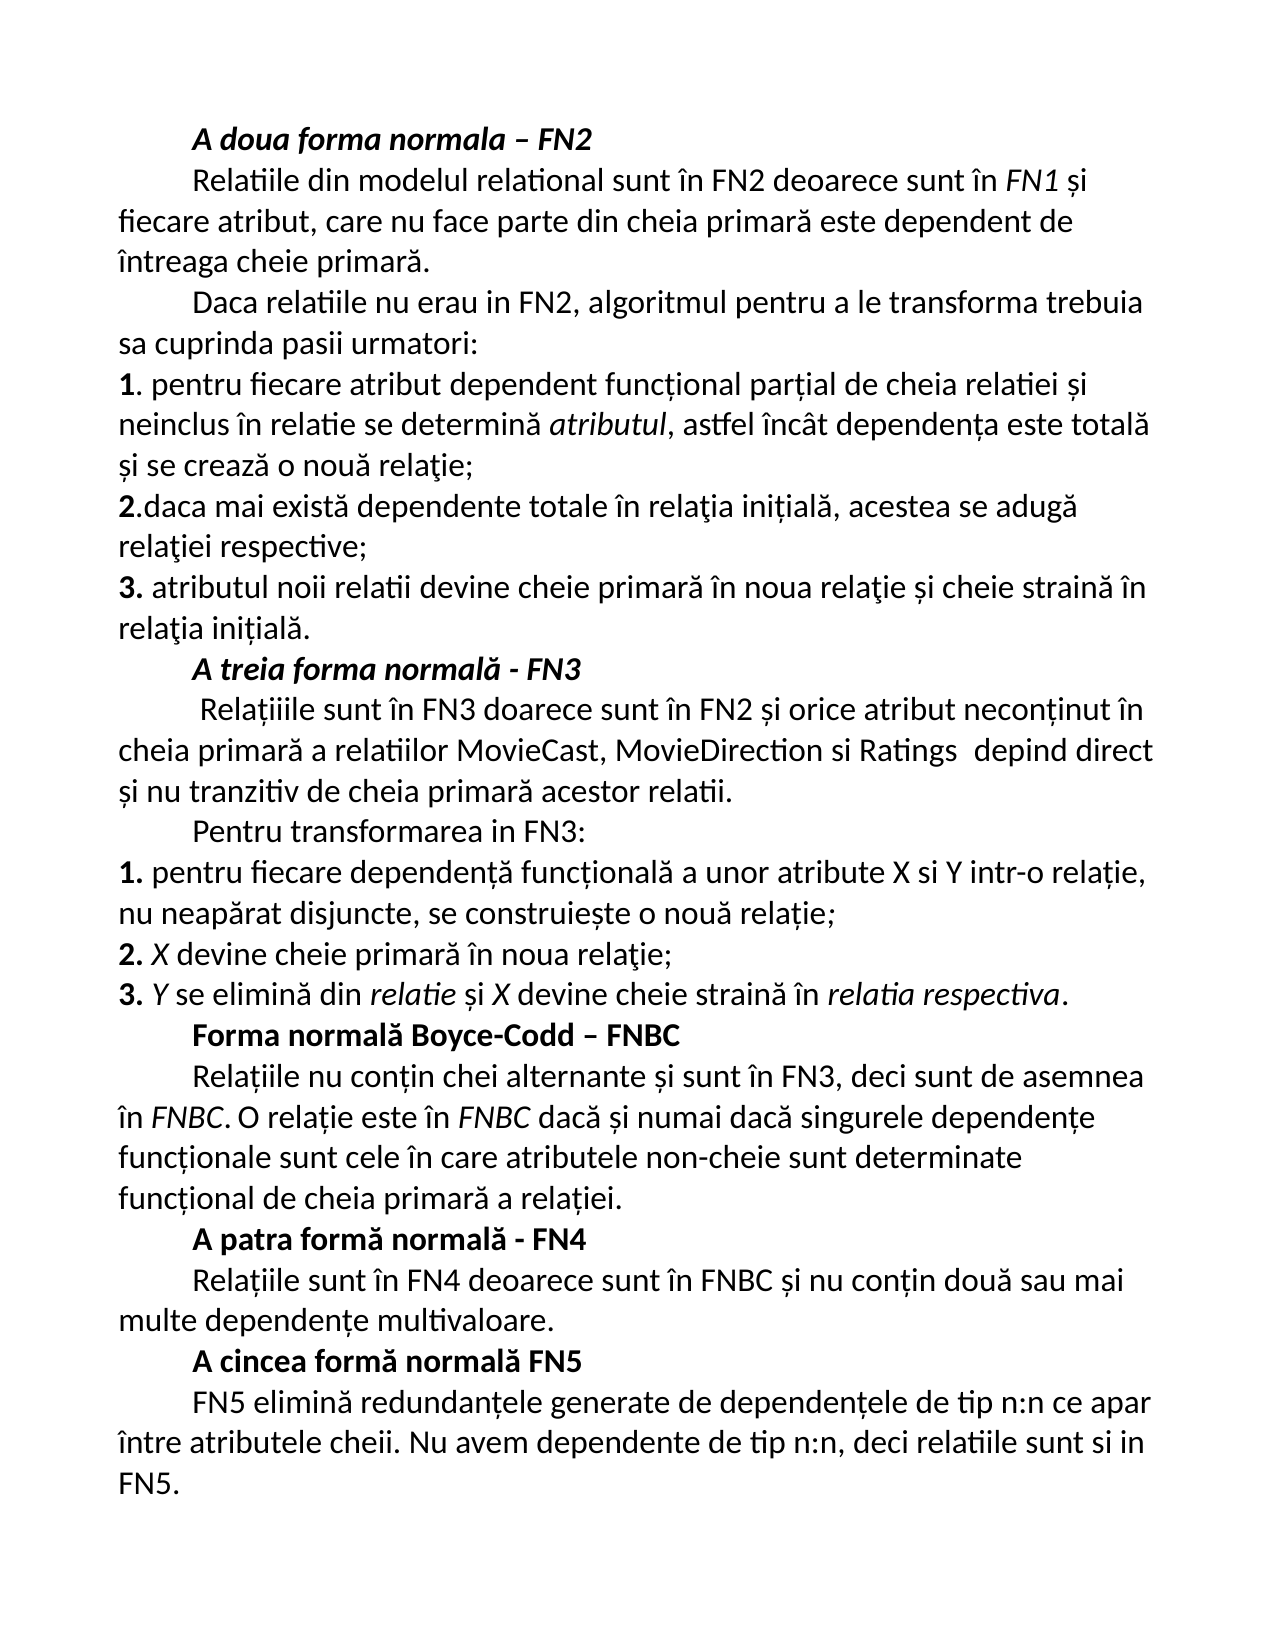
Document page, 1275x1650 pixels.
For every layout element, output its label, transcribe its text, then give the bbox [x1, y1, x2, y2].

text 3. atributul noii relatii devine cheie primară în noua relaţie și cheie straină în relaţia inițială. [118, 566, 1157, 648]
text 1. pentru fiecare atribut dependent funcțional parțial de cheia relatiei și neinclus în relatie se determină atributul, astfel încât dependența este totală și se crează o nouă relaţie; [118, 362, 1157, 485]
text 2. X devine cheie primară în noua relaţie; [118, 933, 1157, 973]
text Relatiile din modelul relational sunt în FN2 deoarece sunt în FN1 și fiecare atribut, care nu face parte din cheia primară este dependent de întreaga cheie primară. [118, 159, 1157, 281]
text Relațiile nu conțin chei alternante și sunt în FN3, deci sunt de asemnea în FNBC. O relație este în FNBC dacă și numai dacă singurele dependențe funcționale sunt cele în care atributele non-cheie sunt determinate funcțional de cheia primară a relației. [118, 1055, 1157, 1218]
text Relațiile sunt în FN4 deoarece sunt în FNBC și nu conțin două sau mai multe dependențe multivaloare. [118, 1258, 1157, 1340]
text Pentru transformarea in FN3: [118, 811, 1157, 851]
text Forma normală Boyce-Codd – FNBC [118, 1014, 1157, 1055]
text 1. pentru fiecare dependență funcțională a unor atribute X si Y intr-o relație, nu neapărat disjuncte, se construiește o nouă relație; [118, 851, 1157, 933]
text Daca relatiile nu erau in FN2, algoritmul pentru a le transforma trebuia sa cuprinda pasii urmatori: [118, 281, 1157, 362]
text A patra formă normală - FN4 [118, 1218, 1157, 1258]
text 2.daca mai există dependente totale în relaţia inițială, acestea se adugă relaţiei respective; [118, 485, 1157, 566]
text A doua forma normala – FN2 [118, 118, 1157, 159]
text Relațiiile sunt în FN3 doarece sunt în FN2 și orice atribut neconținut în cheia primară a relatiilor MovieCast, MovieDirection si Ratings depind direct și nu tranzitiv de cheia primară acestor relatii. [118, 688, 1157, 811]
text A treia forma normală - FN3 [118, 648, 1157, 688]
text FN5 elimină redundanțele generate de dependențele de tip n:n ce apar între atributele cheii. Nu avem dependente de tip n:n, deci relatiile sunt si in FN5. [118, 1381, 1157, 1503]
text 3. Y se elimină din relatie și X devine cheie straină în relatia respectiva. [118, 973, 1157, 1014]
text A cincea formă normală FN5 [118, 1340, 1157, 1381]
